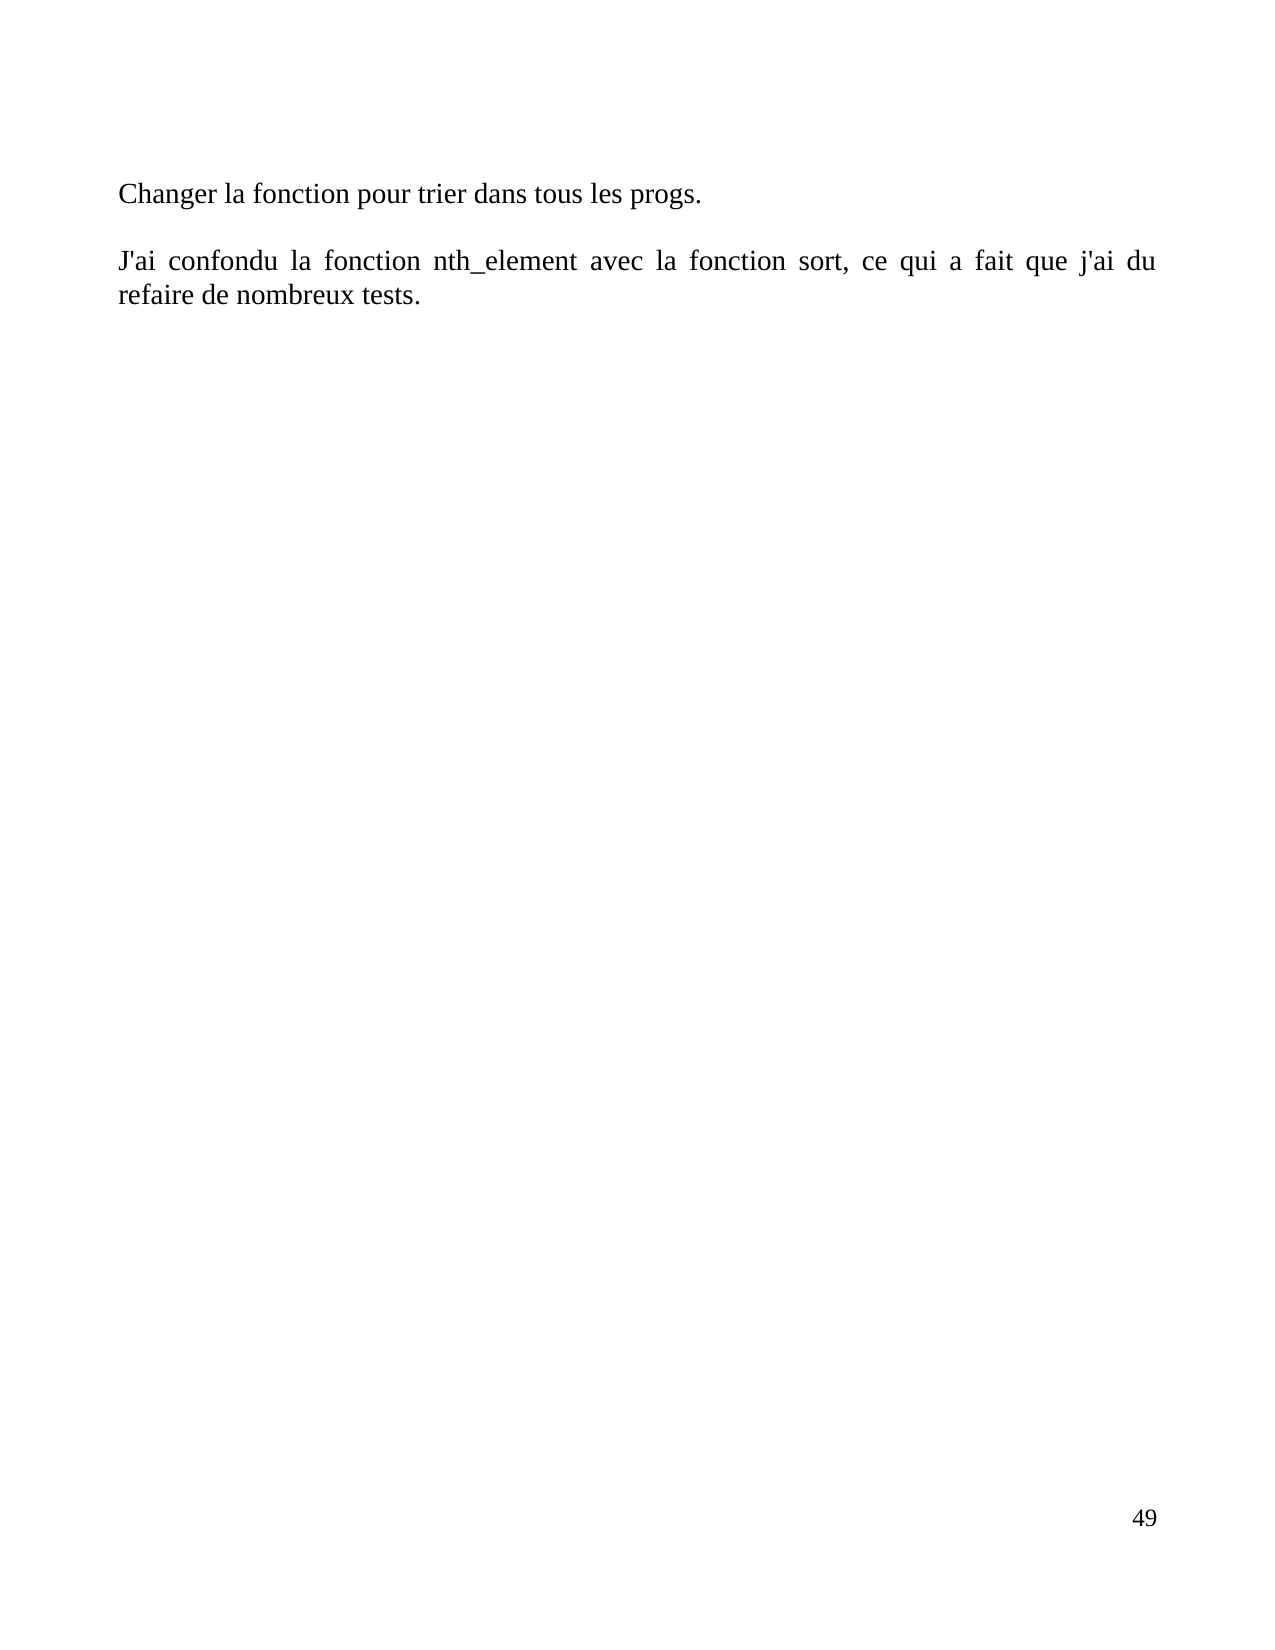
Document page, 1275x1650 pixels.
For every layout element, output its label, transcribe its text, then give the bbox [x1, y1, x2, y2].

text Changer la fonction pour trier dans tous les progs. [118, 176, 1157, 210]
text J'ai confondu la fonction nth_element avec la fonction sort, ce qui a fait que j'ai du refaire de nombreux tests. [118, 243, 1157, 311]
